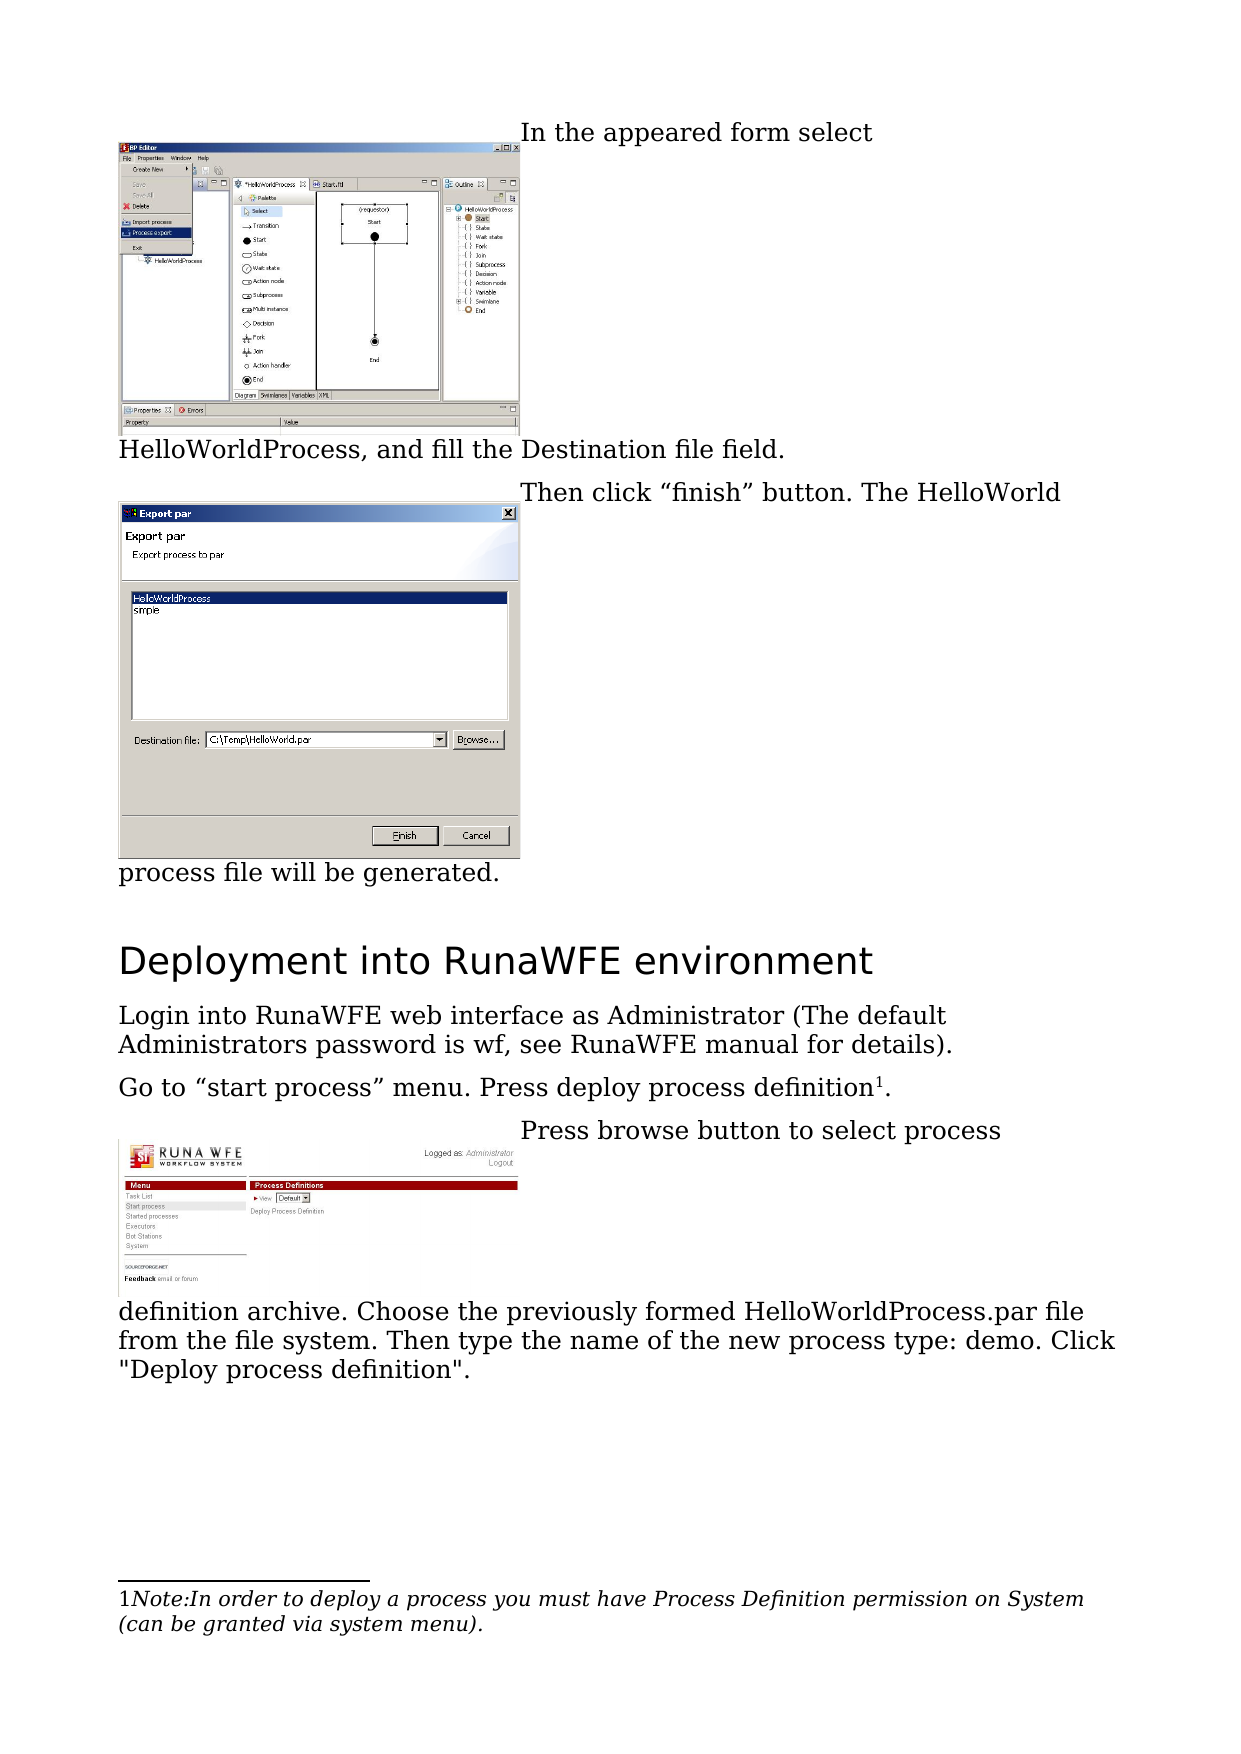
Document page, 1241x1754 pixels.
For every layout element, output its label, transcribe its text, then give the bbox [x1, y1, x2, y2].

picture [118, 141, 521, 436]
picture [118, 1139, 521, 1297]
text Login into RunaWFE web interface as Administrator (The default Administrators password is wf, see RunaWFE manual for details). [118, 1002, 1122, 1060]
text Then click “finish” button. The HelloWorld process file will be generated. [118, 478, 1122, 887]
picture [118, 501, 521, 859]
text Press browse button to select process definition archive. Choose the previously formed HelloWorldProcess.par file from the file system. Then type the name of the new process type: demo. Click "Deploy process definition". [118, 1116, 1122, 1384]
text Note:In order to deploy a process you must have Process Definition permission on System (can be granted via system menu). [118, 1587, 1122, 1636]
text In the appeared form select HelloWorldProcess, and fill the Destination file field. [118, 118, 1122, 464]
text Go to “start process” menu. Press deploy process definition. [118, 1073, 1122, 1103]
subtitle Deployment into RunaWFE environment [118, 940, 1122, 983]
